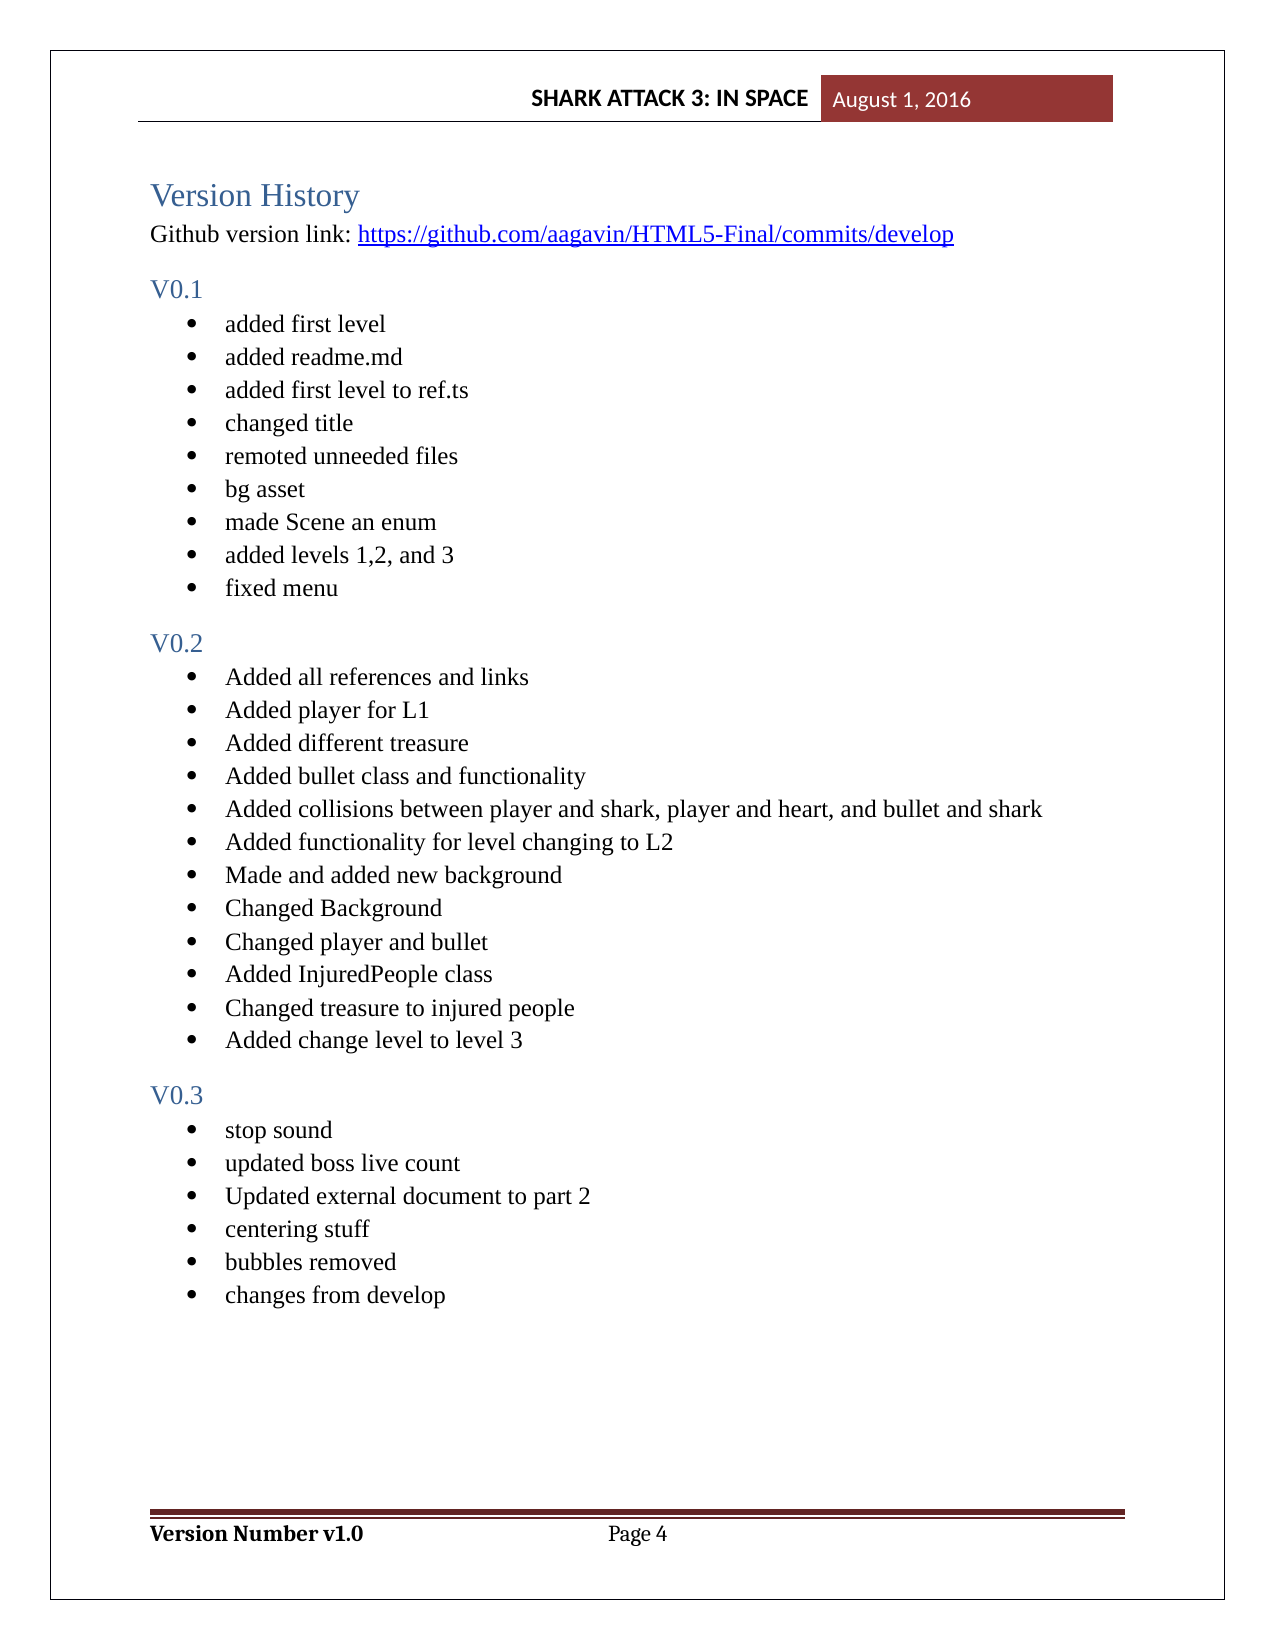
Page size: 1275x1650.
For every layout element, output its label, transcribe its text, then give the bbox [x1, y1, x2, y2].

list Added InjuredPeople class [187, 959, 1125, 988]
text Github version link: https://github.com/aagavin/HTML5-Final/commits/develop [150, 219, 1125, 248]
list bubbles removed [187, 1247, 1125, 1276]
list centering stuff [187, 1214, 1125, 1243]
subtitle V0.3 [150, 1079, 1125, 1111]
list Changed Background [187, 893, 1125, 922]
list made Scene an enum [187, 507, 1125, 536]
list Changed treasure to injured people [187, 993, 1125, 1021]
subtitle V0.2 [150, 627, 1125, 658]
list added levels 1,2, and 3 [187, 540, 1125, 568]
list remoted unneeded files [187, 441, 1125, 469]
list Made and added new background [187, 861, 1125, 889]
list Added collisions between player and shark, player and heart, and bullet and shark [187, 794, 1125, 823]
list Updated external document to part 2 [187, 1181, 1125, 1210]
list Added different treasure [187, 728, 1125, 757]
list added first level to ref.ts [187, 375, 1125, 403]
list updated boss live count [187, 1148, 1125, 1177]
list Added change level to level 3 [187, 1026, 1125, 1054]
list bg asset [187, 474, 1125, 502]
list Added functionality for level changing to L2 [187, 827, 1125, 856]
subtitle V0.1 [150, 273, 1125, 304]
list added readme.md [187, 342, 1125, 370]
list Added all references and links [187, 662, 1125, 691]
list fixed menu [187, 573, 1125, 602]
list changes from develop [187, 1280, 1125, 1309]
list changed title [187, 408, 1125, 436]
list Added bullet class and functionality [187, 761, 1125, 790]
subtitle Version History [150, 175, 1125, 213]
list stop sound [187, 1115, 1125, 1144]
list Added player for L1 [187, 695, 1125, 724]
list added first level [187, 309, 1125, 337]
list Changed player and bullet [187, 927, 1125, 955]
